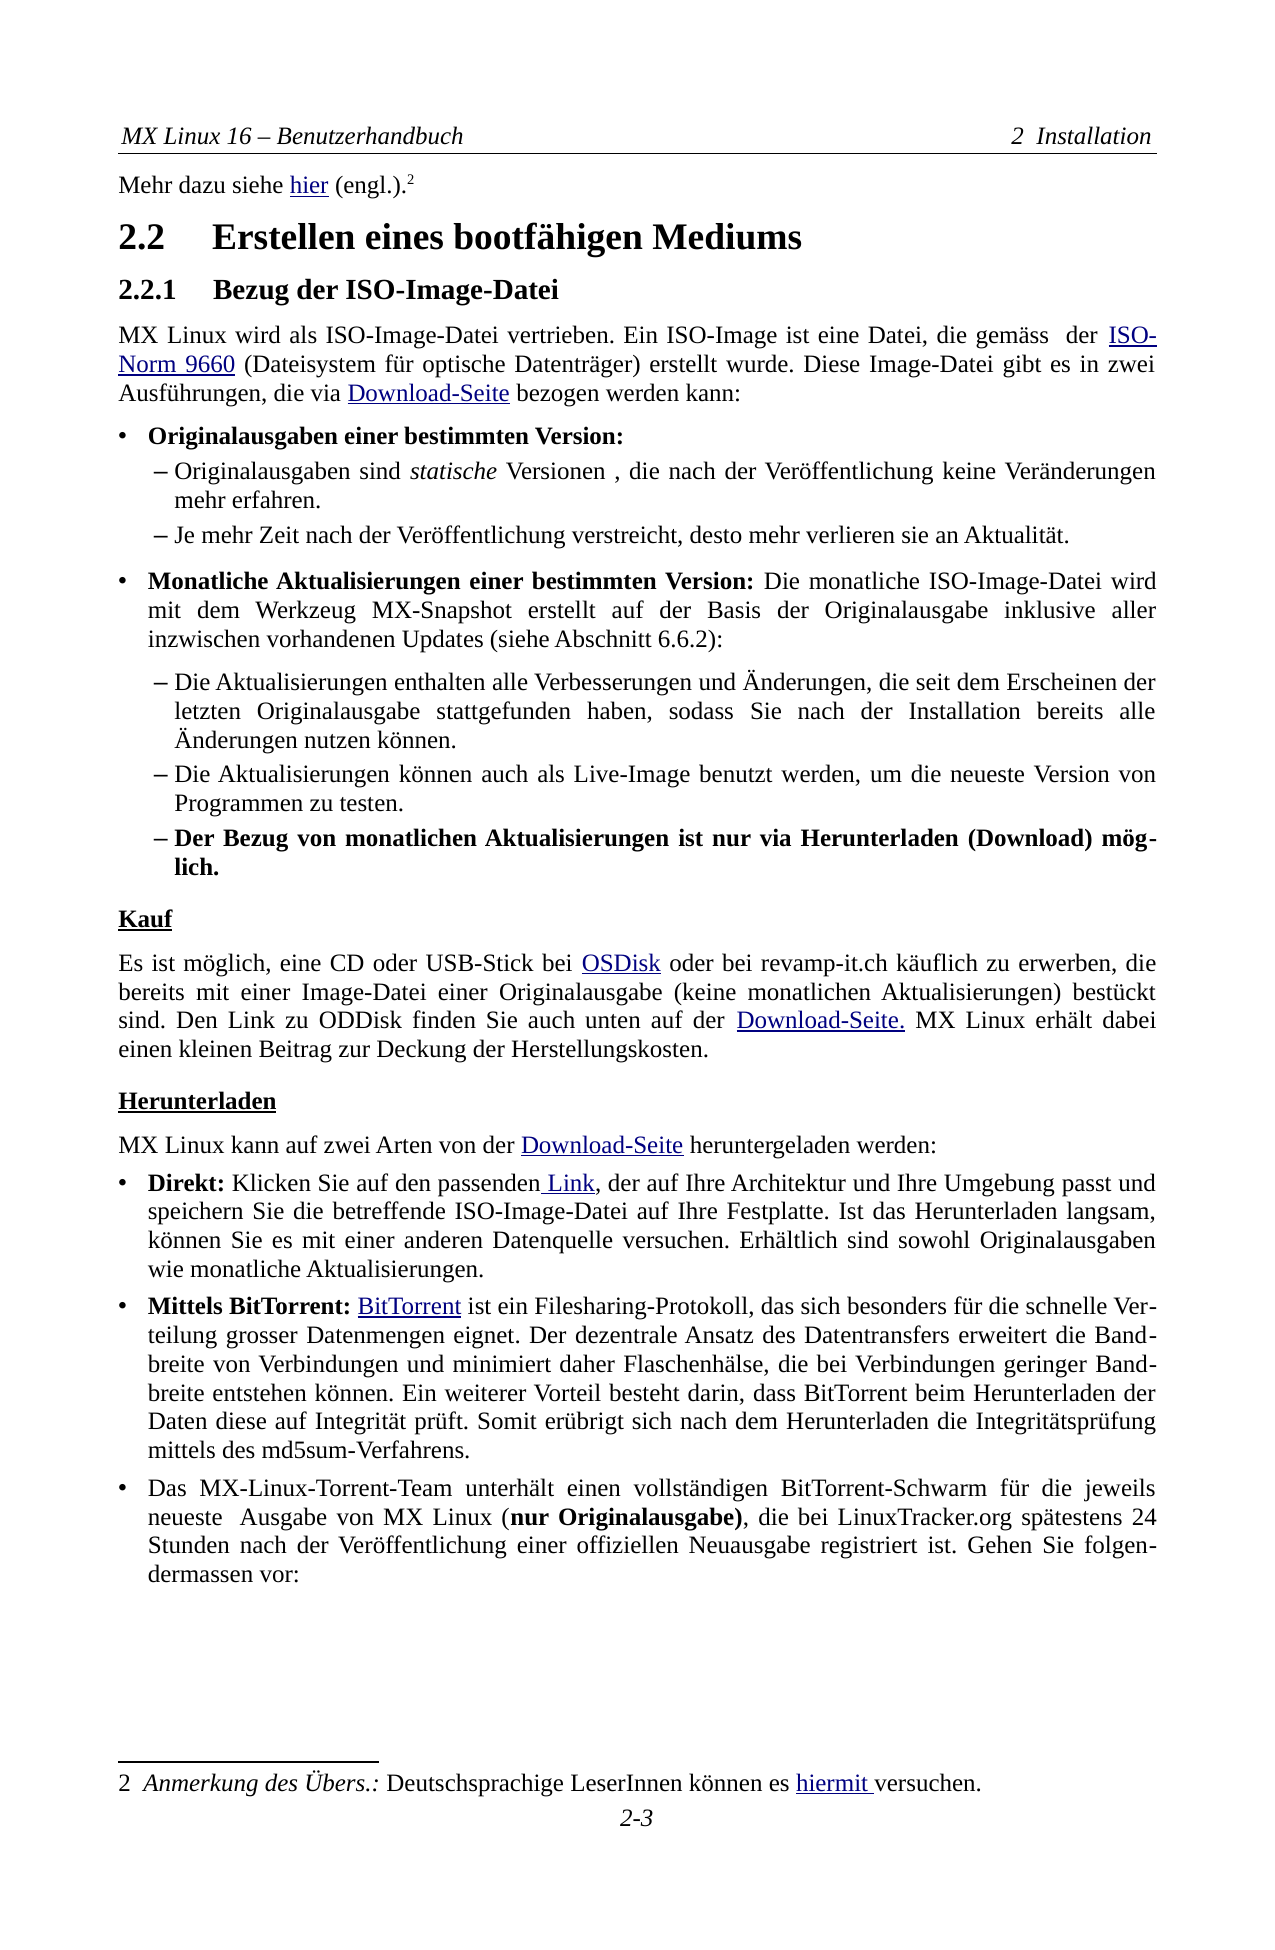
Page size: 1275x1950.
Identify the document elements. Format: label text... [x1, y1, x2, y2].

text Es ist möglich, eine CD oder USB-Stick bei OSDisk oder bei revamp-it.ch käuflich zu erwerben, die bereits mit einer Image-Datei einer Originalausgabe (keine monatlichen Aktualisierungen) bestückt sind. Den Link zu ODDisk finden Sie auch unten auf der Download-Seite. MX Linux erhält dabei einen kleinen Beitrag zur Deckung der Her­stellungskosten. [118, 948, 1157, 1063]
list Der Bezug von monatlichen Aktualisierungen ist nur via Herunterladen (Download) mög­lich. [153, 823, 1157, 881]
subtitle 2.2 Erstellen eines bootfähigen Mediums [118, 214, 1157, 257]
text Anmerkung des Übers.: Deutschsprachige LeserInnen können es hiermit versuchen. [118, 1768, 1157, 1796]
subtitle 2.2.1 Bezug der ISO-Image-Datei [118, 272, 1157, 306]
list Das MX-Linux-Torrent-Team unterhält einen vollständigen BitTorrent-Schwarm für die jeweils neue­ste Ausgabe von MX Linux (nur Originalausgabe), die bei LinuxTracker.org spätestens 24 Stun­den nach der Veröffentlichung einer offiziellen Neuausgabe registriert ist. Gehen Sie folgen­dermassen vor: [118, 1473, 1157, 1588]
text Kauf [118, 904, 1157, 933]
list Direkt: Klicken Sie auf den passenden Link, der auf Ihre Architektur und Ihre Umgebung passt und spe­i­chern Sie die betreffende ISO-Image-Datei auf Ihre Festplatte. Ist das Herunterladen langsam, kön­nen Sie es mit einer anderen Datenquelle versuchen. Erhältlich sind sowohl Originalausgaben wie monatliche Aktualisierungen. [118, 1168, 1157, 1283]
text MX Linux kann auf zwei Arten von der Download-Seite heruntergeladen werden: [118, 1130, 1157, 1159]
list Die Aktualisierungen enthalten alle Verbesserungen und Änderungen, die seit dem Erscheinen der letzten Originalausgabe stattgefunden haben, sodass Sie nach der Installation bereits alle Änderungen nutzen können. [153, 667, 1157, 753]
text Mehr dazu siehe hier (engl.). [118, 171, 1157, 199]
list Originalausgaben einer bestimmten Version: [118, 421, 1157, 450]
list Monatliche Aktualisierungen einer bestimmten Version: Die monatliche ISO-Image-Datei wird mit dem Werkzeug MX-Snapshot erstellt auf der Basis der Originalausgabe inklusive aller inzwischen vorhandenen Updates (siehe Abschnitt 6.6.2): [118, 566, 1157, 652]
list Originalausgaben sind statische Versionen , die nach der Veröffentlichung keine Veränderungen mehr erfahren. [153, 456, 1157, 514]
text Herunterladen [118, 1086, 1157, 1115]
list Die Aktualisierungen können auch als Live-Image benutzt werden, um die neueste Version von Programmen zu testen. [153, 759, 1157, 817]
text MX Linux wird als ISO-Image-Datei vertrieben. Ein ISO-Image ist eine Datei, die gemäss der ISO-Norm 9660 (Dateisystem für optische Datenträger) erstellt wurde. Diese Image-Datei gibt es in zwei Ausführungen, die via Download-Seite bezogen werden kann: [118, 320, 1157, 407]
list Mittels BitTorrent: BitTorrent ist ein Filesharing-Protokoll, das sich besonders für die schnelle Ver­teilung grosser Datenmengen eignet. Der dezentrale Ansatz des Datentransfers erweitert die Band­breite von Verbindungen und minimiert daher Flaschenhälse, die bei Verbindungen geringer Band­breite entstehen können. Ein weiterer Vorteil besteht darin, dass BitTorrent beim Herunterladen der Da­ten diese auf Integrität prüft. Somit erübrigt sich nach dem Herunterladen die Integritätsprüfung mittels des md5sum-Verfahrens. [118, 1291, 1157, 1464]
list Je mehr Zeit nach der Veröffentlichung verstreicht, desto mehr verlieren sie an Aktualität. [153, 519, 1157, 548]
